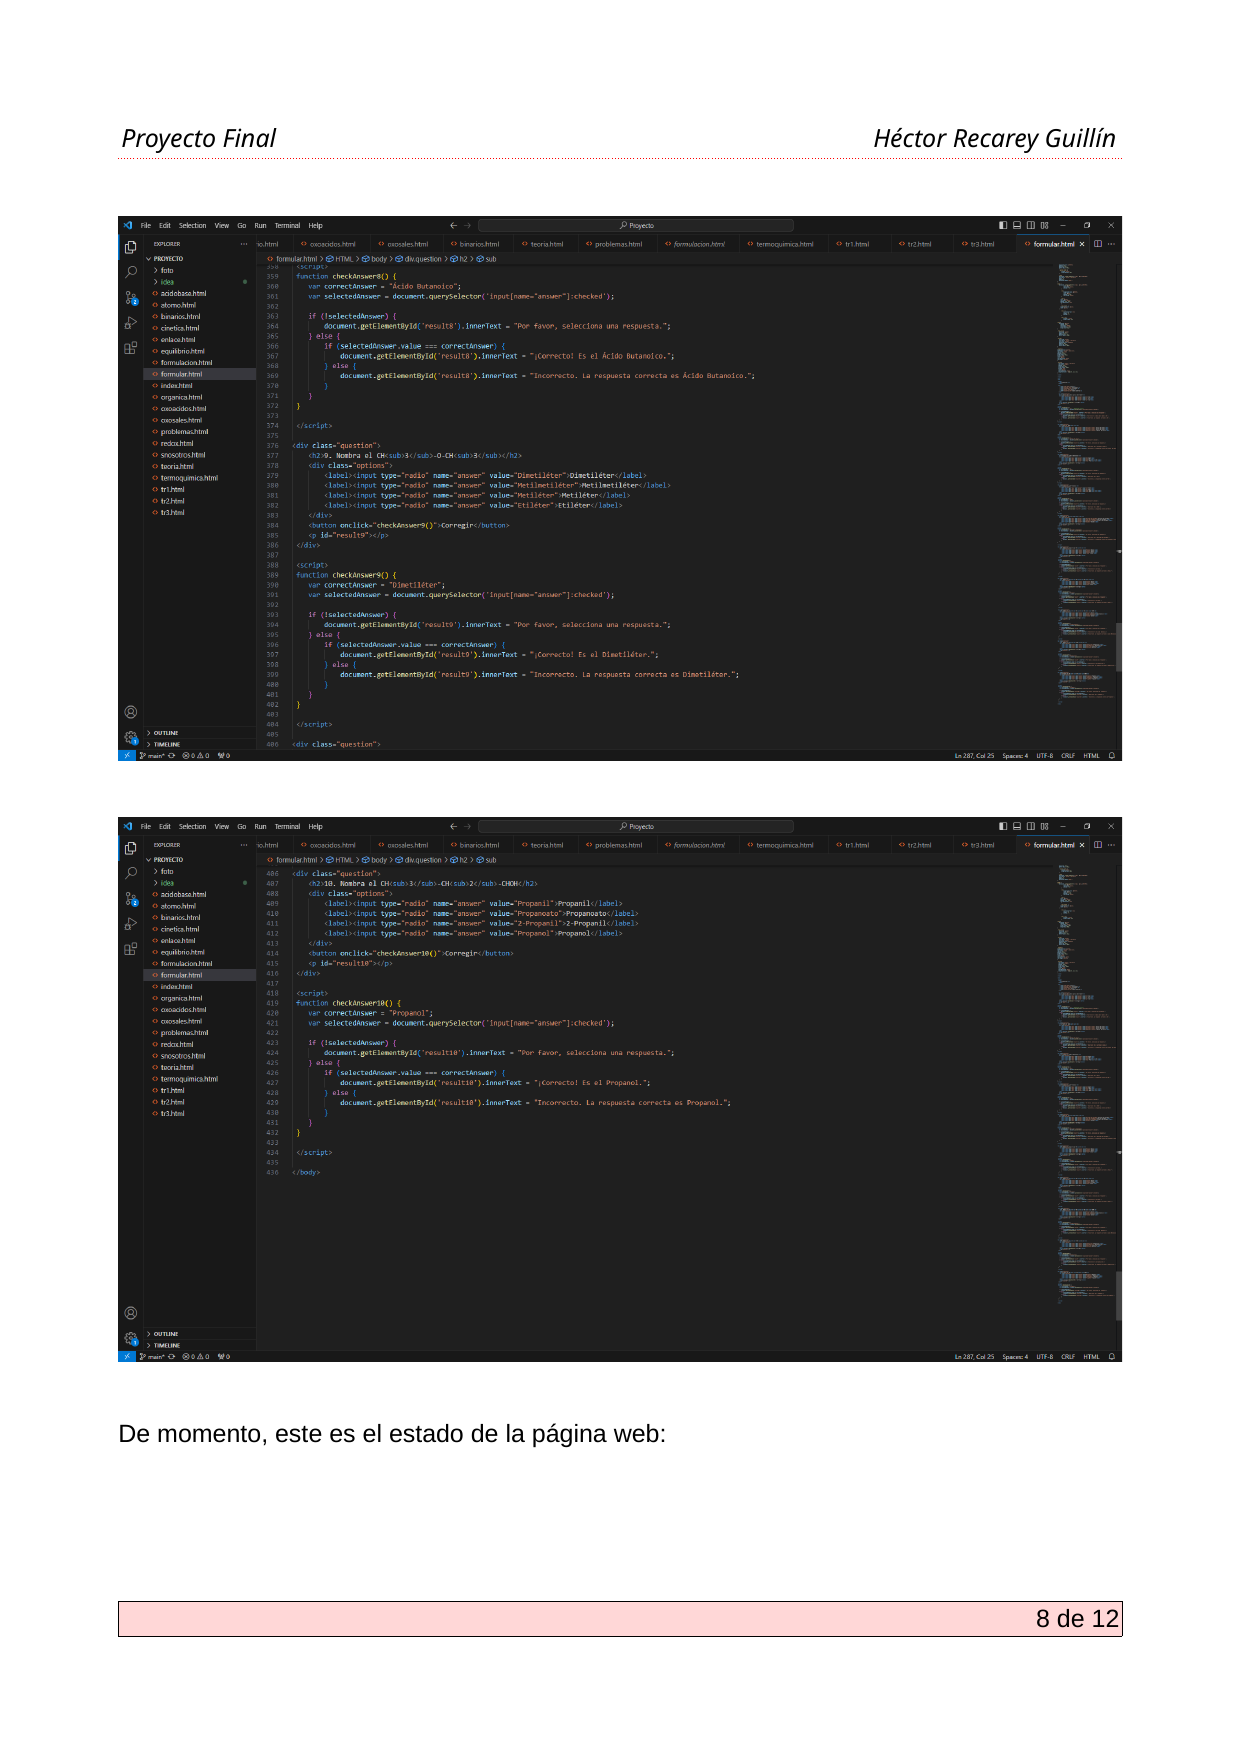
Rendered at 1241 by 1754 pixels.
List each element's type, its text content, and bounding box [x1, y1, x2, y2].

picture [118, 817, 1123, 1362]
text De momento, este es el estado de la página web: [118, 1419, 1122, 1448]
picture [118, 216, 1123, 761]
